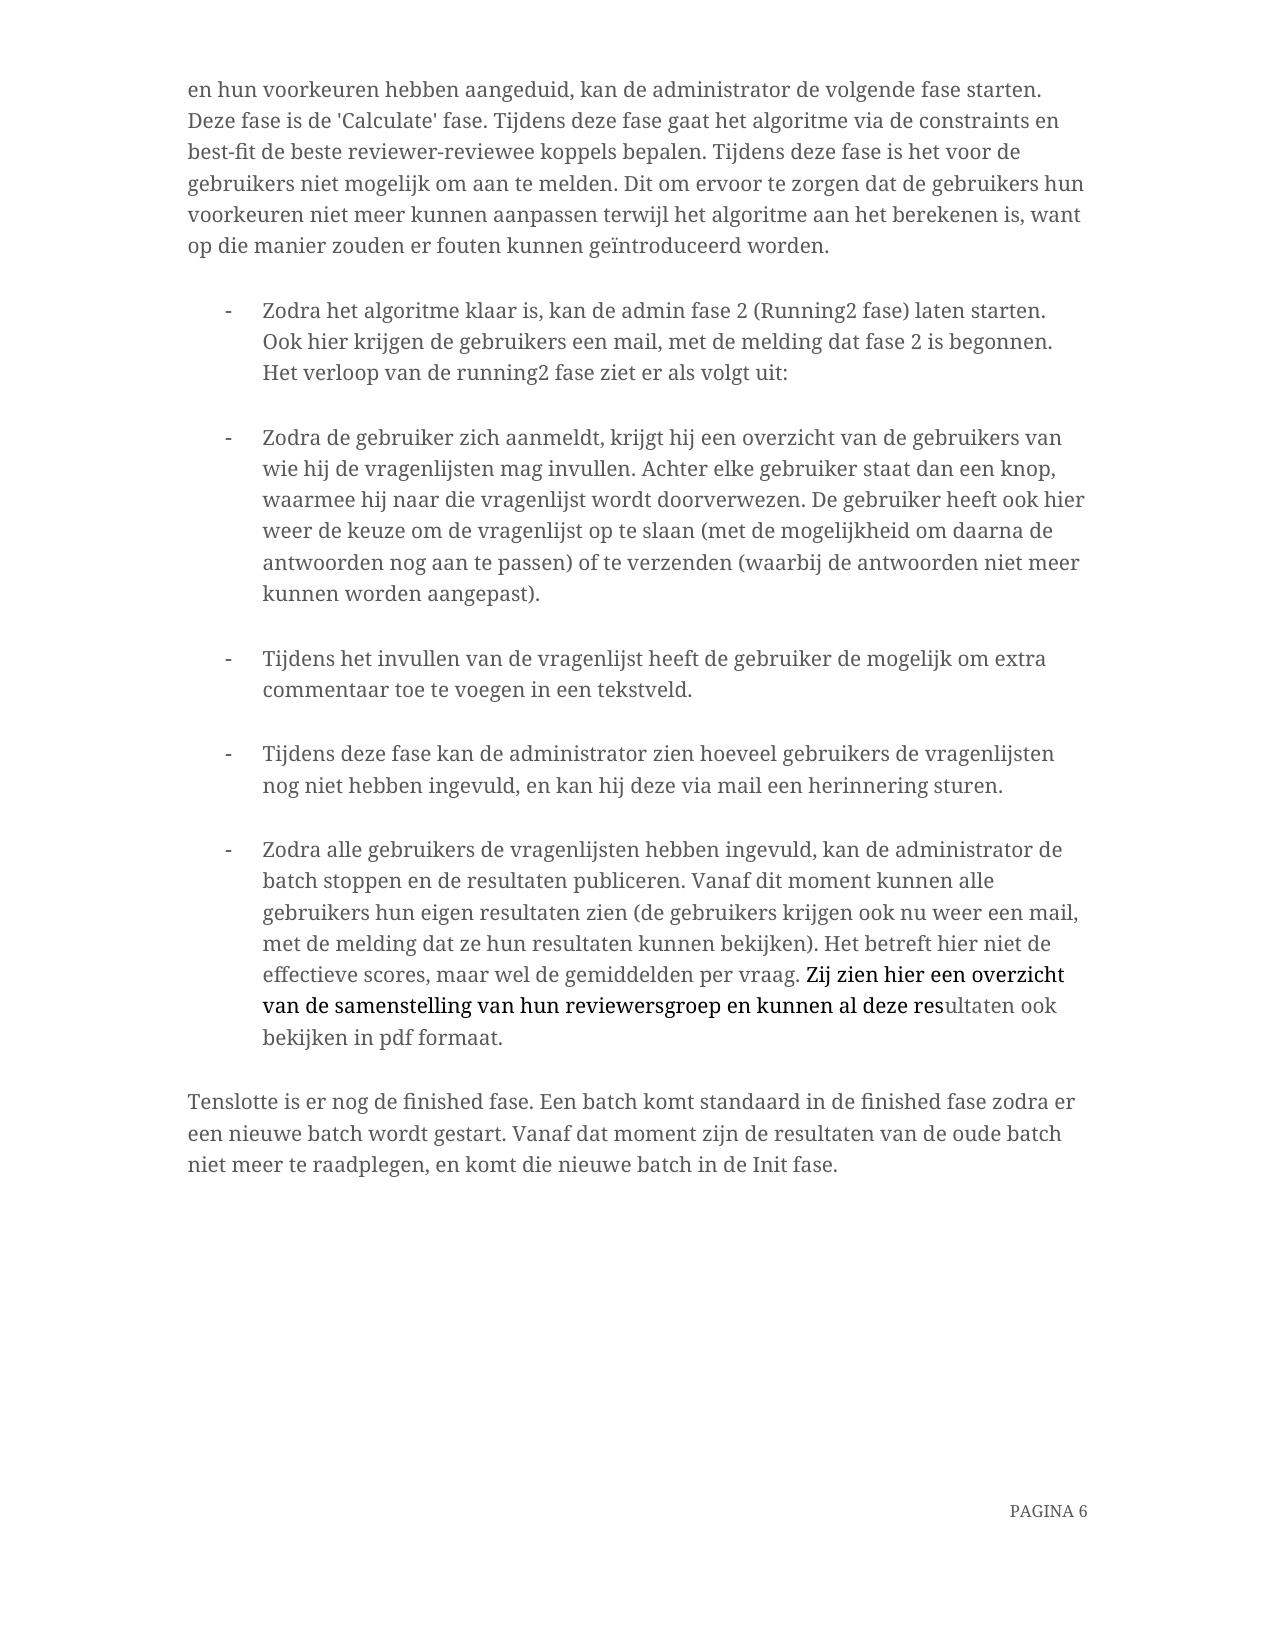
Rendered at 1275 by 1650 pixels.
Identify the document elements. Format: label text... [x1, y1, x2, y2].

text Tenslotte is er nog de finished fase. Een batch komt standaard in de finished fase zodra er een nieuwe batch wordt gestart. Vanaf dat moment zijn de resultaten van de oude batch niet meer te raadplegen, en komt die nieuwe batch in de Init fase. [187, 1087, 1087, 1178]
list Zodra de gebruiker zich aanmeldt, krijgt hij een overzicht van de gebruikers van wie hij de vragenlijsten mag invullen. Achter elke gebruiker staat dan een knop, waarmee hij naar die vragenlijst wordt doorverwezen. De gebruiker heeft ook hier weer de keuze om de vragenlijst op te slaan (met de mogelijkheid om daarna de antwoorden nog aan te passen) of te verzenden (waarbij de antwoorden niet meer kunnen worden aangepast). [225, 423, 1087, 608]
list Tijdens deze fase kan de administrator zien hoeveel gebruikers de vragenlijsten nog niet hebben ingevuld, en kan hij deze via mail een herinnering sturen. [225, 739, 1087, 799]
list Tijdens het invullen van de vragenlijst heeft de gebruiker de mogelijk om extra commentaar toe te voegen in een tekstveld. [225, 644, 1087, 703]
list en hun voorkeuren hebben aangeduid, kan de administrator de volgende fase starten. Deze fase is de 'Calculate' fase. Tijdens deze fase gaat het algoritme via de constraints en best-fit de beste reviewer-reviewee koppels bepalen. Tijdens deze fase is het voor de gebruikers niet mogelijk om aan te melden. Dit om ervoor te zorgen dat de gebruikers hun voorkeuren niet meer kunnen aanpassen terwijl het algoritme aan het berekenen is, want op die manier zouden er fouten kunnen geïntroduceerd worden. [187, 75, 1087, 260]
list Zodra alle gebruikers de vragenlijsten hebben ingevuld, kan de administrator de batch stoppen en de resultaten publiceren. Vanaf dit moment kunnen alle gebruikers hun eigen resultaten zien (de gebruikers krijgen ook nu weer een mail, met de melding dat ze hun resultaten kunnen bekijken). Het betreft hier niet de effectieve scores, maar wel de gemiddelden per vraag. Zij zien hier een overzicht van de samenstelling van hun reviewersgroep en kunnen al deze resultaten ook bekijken in pdf formaat. [225, 835, 1087, 1051]
list Zodra het algoritme klaar is, kan de admin fase 2 (Running2 fase) laten starten. Ook hier krijgen de gebruikers een mail, met de melding dat fase 2 is begonnen. Het verloop van de running2 fase ziet er als volgt uit: [225, 296, 1087, 387]
